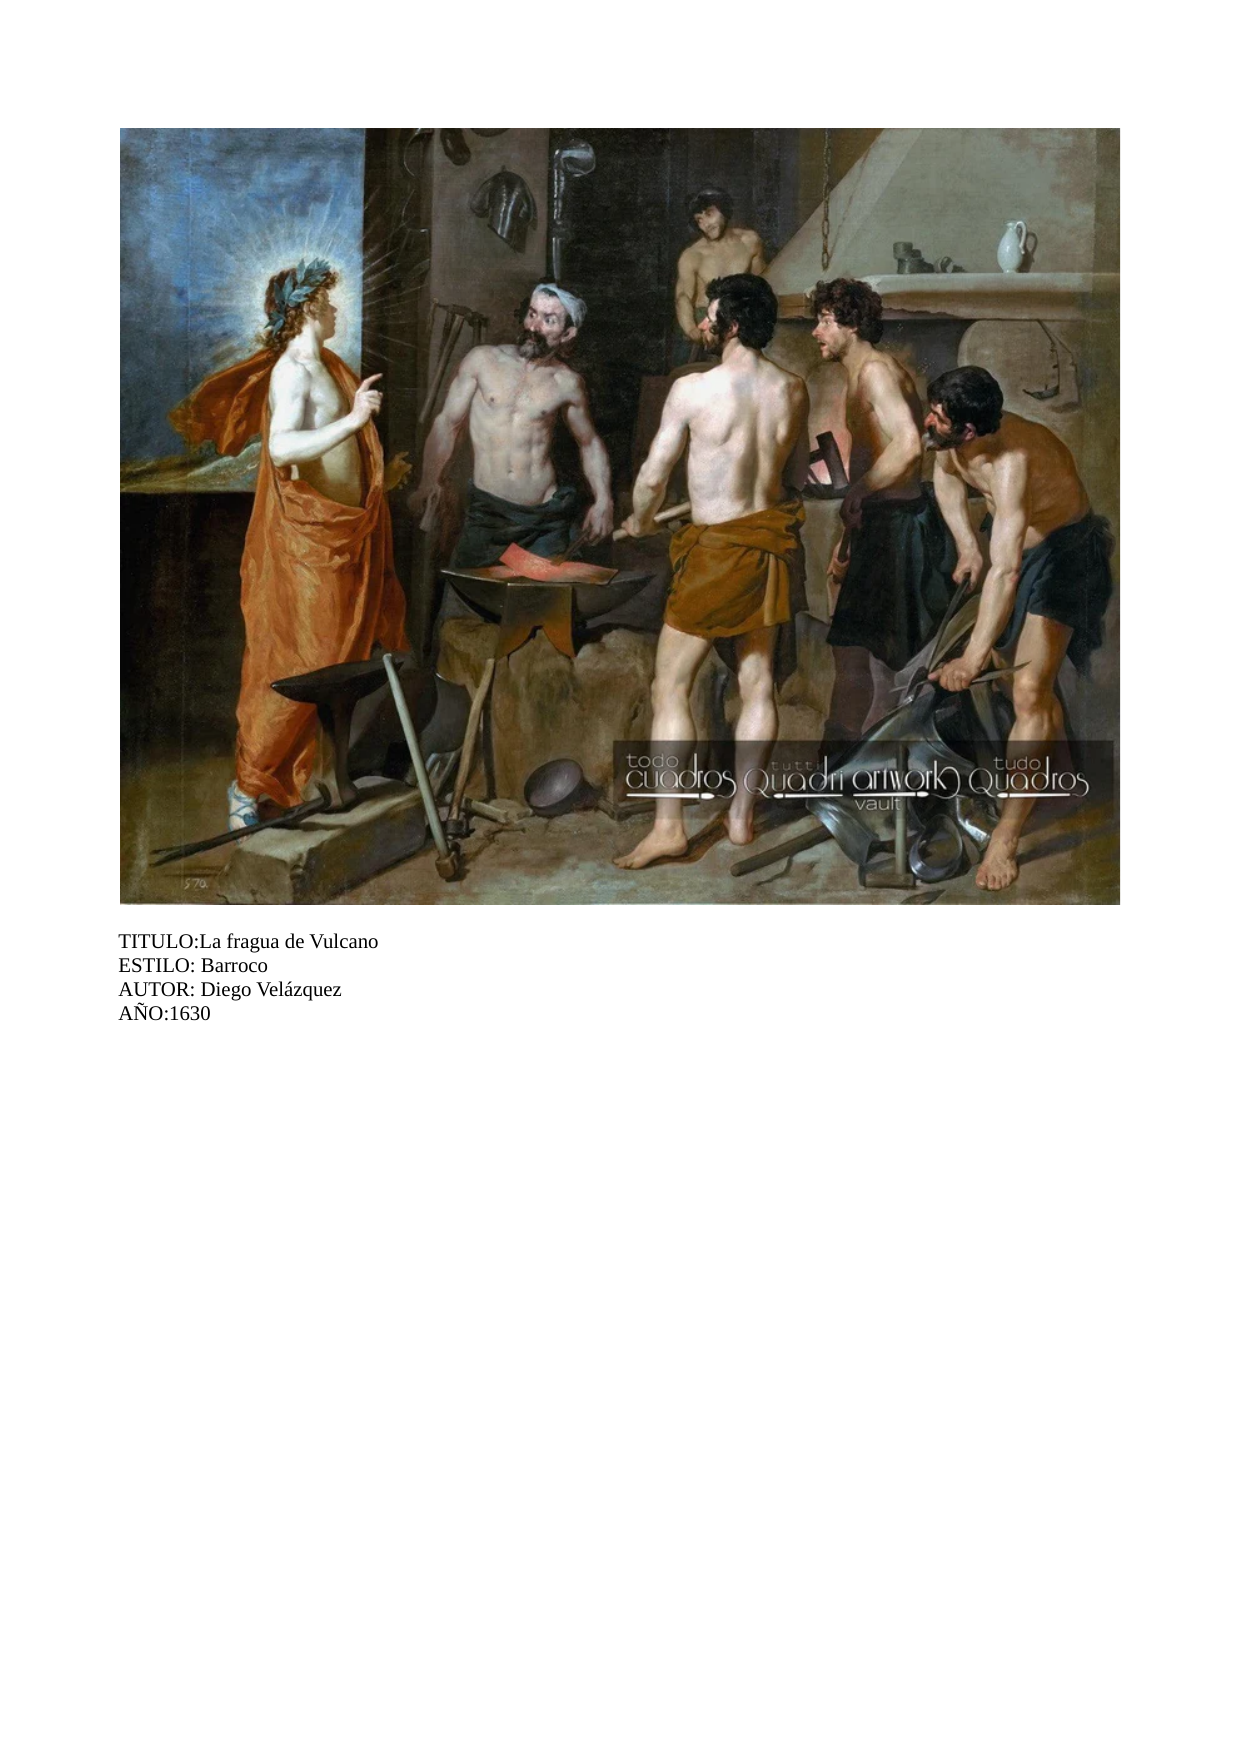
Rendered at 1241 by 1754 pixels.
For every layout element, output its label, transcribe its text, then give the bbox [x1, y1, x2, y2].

text AUTOR: Diego Velázquez [118, 977, 1122, 1001]
text AÑO:1630 [118, 1001, 1122, 1025]
picture [120, 128, 1121, 905]
text TITULO:La fragua de Vulcano [118, 929, 1122, 953]
text ESTILO: Barroco [118, 953, 1122, 977]
